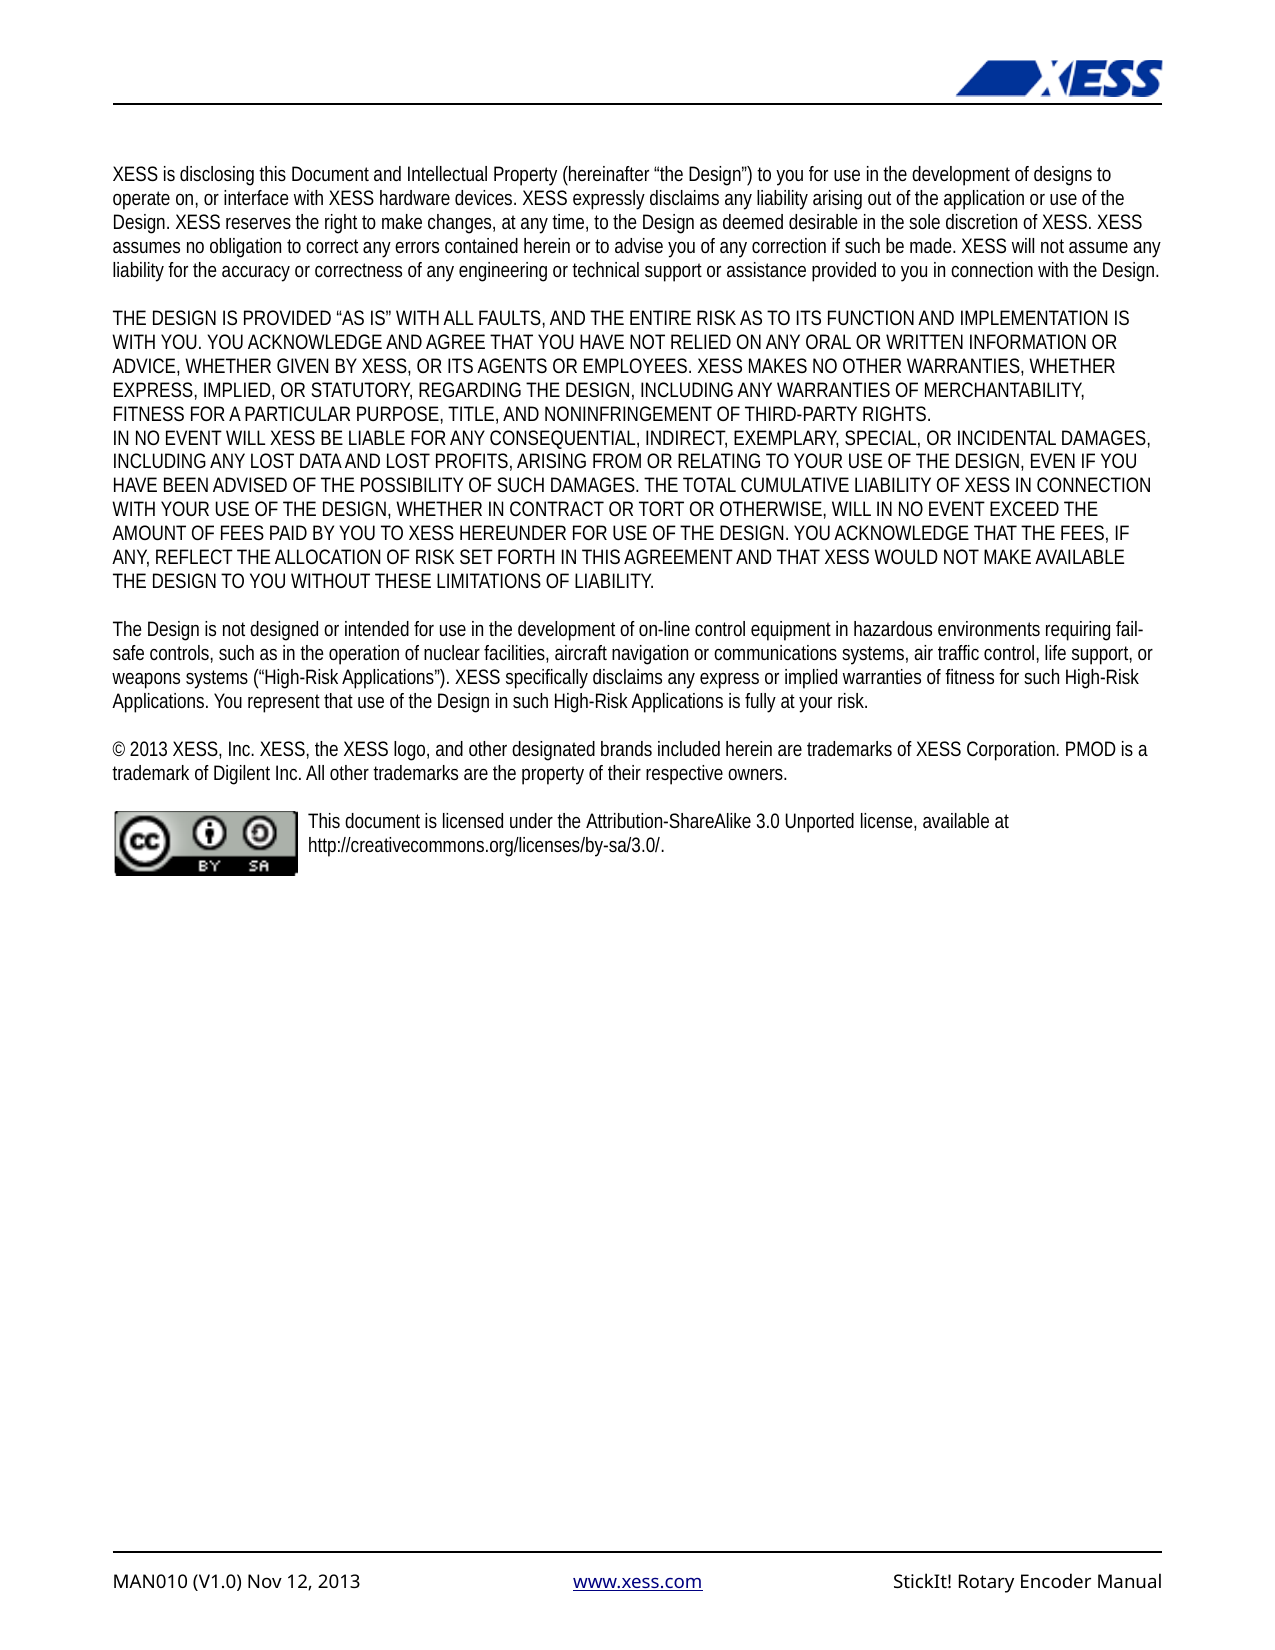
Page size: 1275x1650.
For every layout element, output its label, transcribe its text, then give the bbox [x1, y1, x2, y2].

text XESS is disclosing this Document and Intellectual Property (hereinafter “the Design”) to you for use in the development of designs to operate on, or interface with XESS hardware devices. XESS expressly disclaims any liability arising out of the application or use of the Design. XESS reserves the right to make changes, at any time, to the Design as deemed desirable in the sole discretion of XESS. XESS assumes no obligation to correct any errors contained herein or to advise you of any correction if such be made. XESS will not assume any liability for the accuracy or correctness of any engineering or technical support or assistance provided to you in connection with the Design. [112, 162, 1162, 282]
text This document is licensed under the Attribution-ShareAlike 3.0 Unported license, available at http://creativecommons.org/licenses/by-sa/3.0/. [308, 809, 1162, 857]
text THE DESIGN IS PROVIDED “AS IS” WITH ALL FAULTS, AND THE ENTIRE RISK AS TO ITS FUNCTION AND IMPLEMENTATION IS WITH YOU. YOU ACKNOWLEDGE AND AGREE THAT YOU HAVE NOT RELIED ON ANY ORAL OR WRITTEN INFORMATION OR ADVICE, WHETHER GIVEN BY XESS, OR ITS AGENTS OR EMPLOYEES. XESS MAKES NO OTHER WARRANTIES, WHETHER EXPRESS, IMPLIED, OR STATUTORY, REGARDING THE DESIGN, INCLUDING ANY WARRANTIES OF MERCHANTABILITY, FITNESS FOR A PARTICULAR PURPOSE, TITLE, AND NONINFRINGEMENT OF THIRD-PARTY RIGHTS. [112, 306, 1162, 426]
text IN NO EVENT WILL XESS BE LIABLE FOR ANY CONSEQUENTIAL, INDIRECT, EXEMPLARY, SPECIAL, OR INCIDENTAL DAMAGES, INCLUDING ANY LOST DATA AND LOST PROFITS, ARISING FROM OR RELATING TO YOUR USE OF THE DESIGN, EVEN IF YOU HAVE BEEN ADVISED OF THE POSSIBILITY OF SUCH DAMAGES. THE TOTAL CUMULATIVE LIABILITY OF XESS IN CONNECTION WITH YOUR USE OF THE DESIGN, WHETHER IN CONTRACT OR TORT OR OTHERWISE, WILL IN NO EVENT EXCEED THE AMOUNT OF FEES PAID BY YOU TO XESS HEREUNDER FOR USE OF THE DESIGN. YOU ACKNOWLEDGE THAT THE FEES, IF ANY, REFLECT THE ALLOCATION OF RISK SET FORTH IN THIS AGREEMENT AND THAT XESS WOULD NOT MAKE AVAILABLE THE DESIGN TO YOU WITHOUT THESE LIMITATIONS OF LIABILITY. [112, 426, 1162, 593]
text © 2013 XESS, Inc. XESS, the XESS logo, and other designated brands included herein are trademarks of XESS Corporation. PMOD is a trademark of Digilent Inc. All other trademarks are the property of their respective owners. [112, 737, 1162, 785]
picture [955, 60, 1163, 97]
text The Design is not designed or intended for use in the development of on-line control equipment in hazardous environments requiring fail-safe controls, such as in the operation of nuclear facilities, aircraft navigation or communications systems, air traffic control, life support, or weapons systems (“High-Risk Applications”). XESS specifically disclaims any express or implied warranties of fitness for such High-Risk Applications. You represent that use of the Design in such High-Risk Applications is fully at your risk. [112, 617, 1162, 713]
picture [114, 811, 298, 876]
